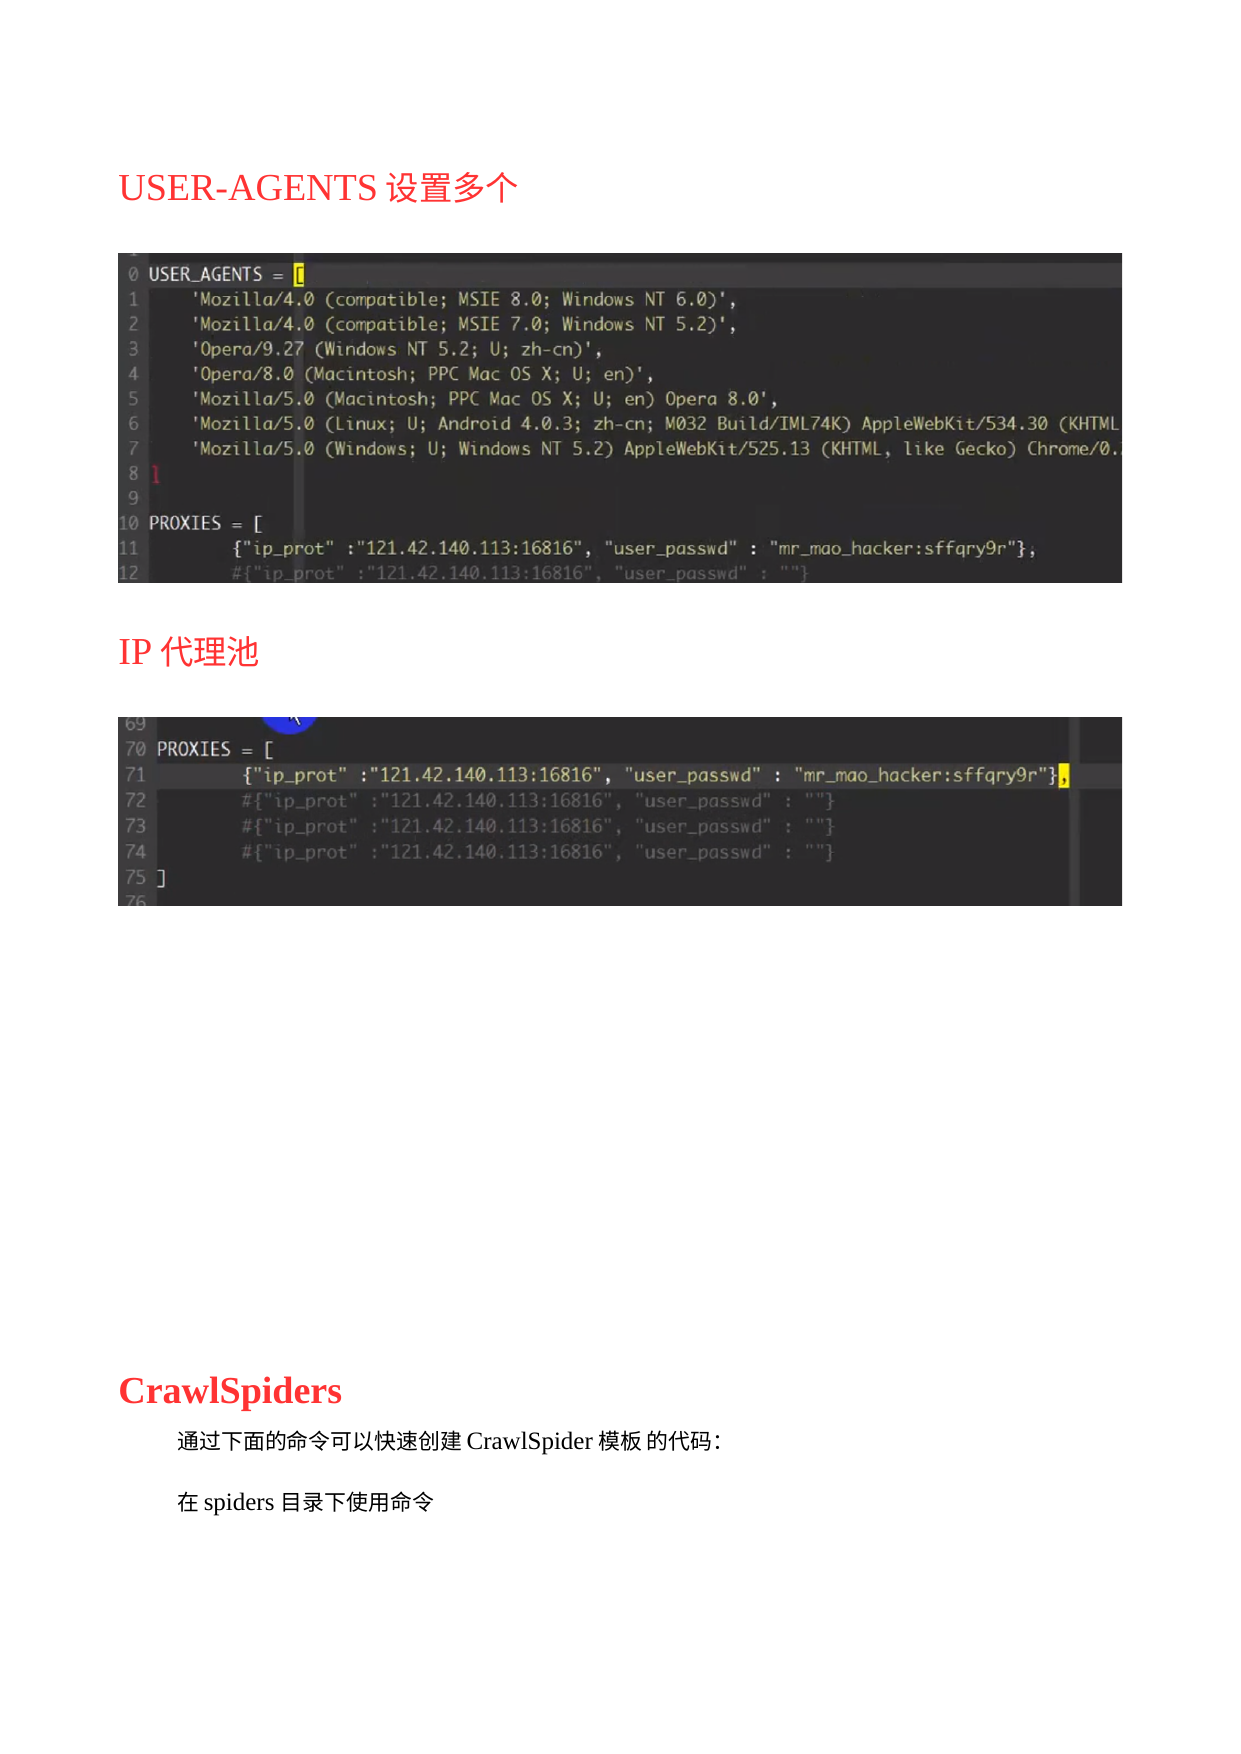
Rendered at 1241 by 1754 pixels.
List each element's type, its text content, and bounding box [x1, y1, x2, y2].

picture [118, 717, 1123, 906]
text IP 代理池 [118, 626, 1122, 674]
text USER-AGENTS设置多个 [118, 162, 1122, 210]
picture [118, 253, 1123, 583]
text 在spiders 目录下使用命令 [177, 1485, 1063, 1517]
text 通过下面的命令可以快速创建 CrawlSpider模板 的代码： [177, 1424, 1063, 1456]
subtitle CrawlSpiders [118, 1368, 1122, 1412]
